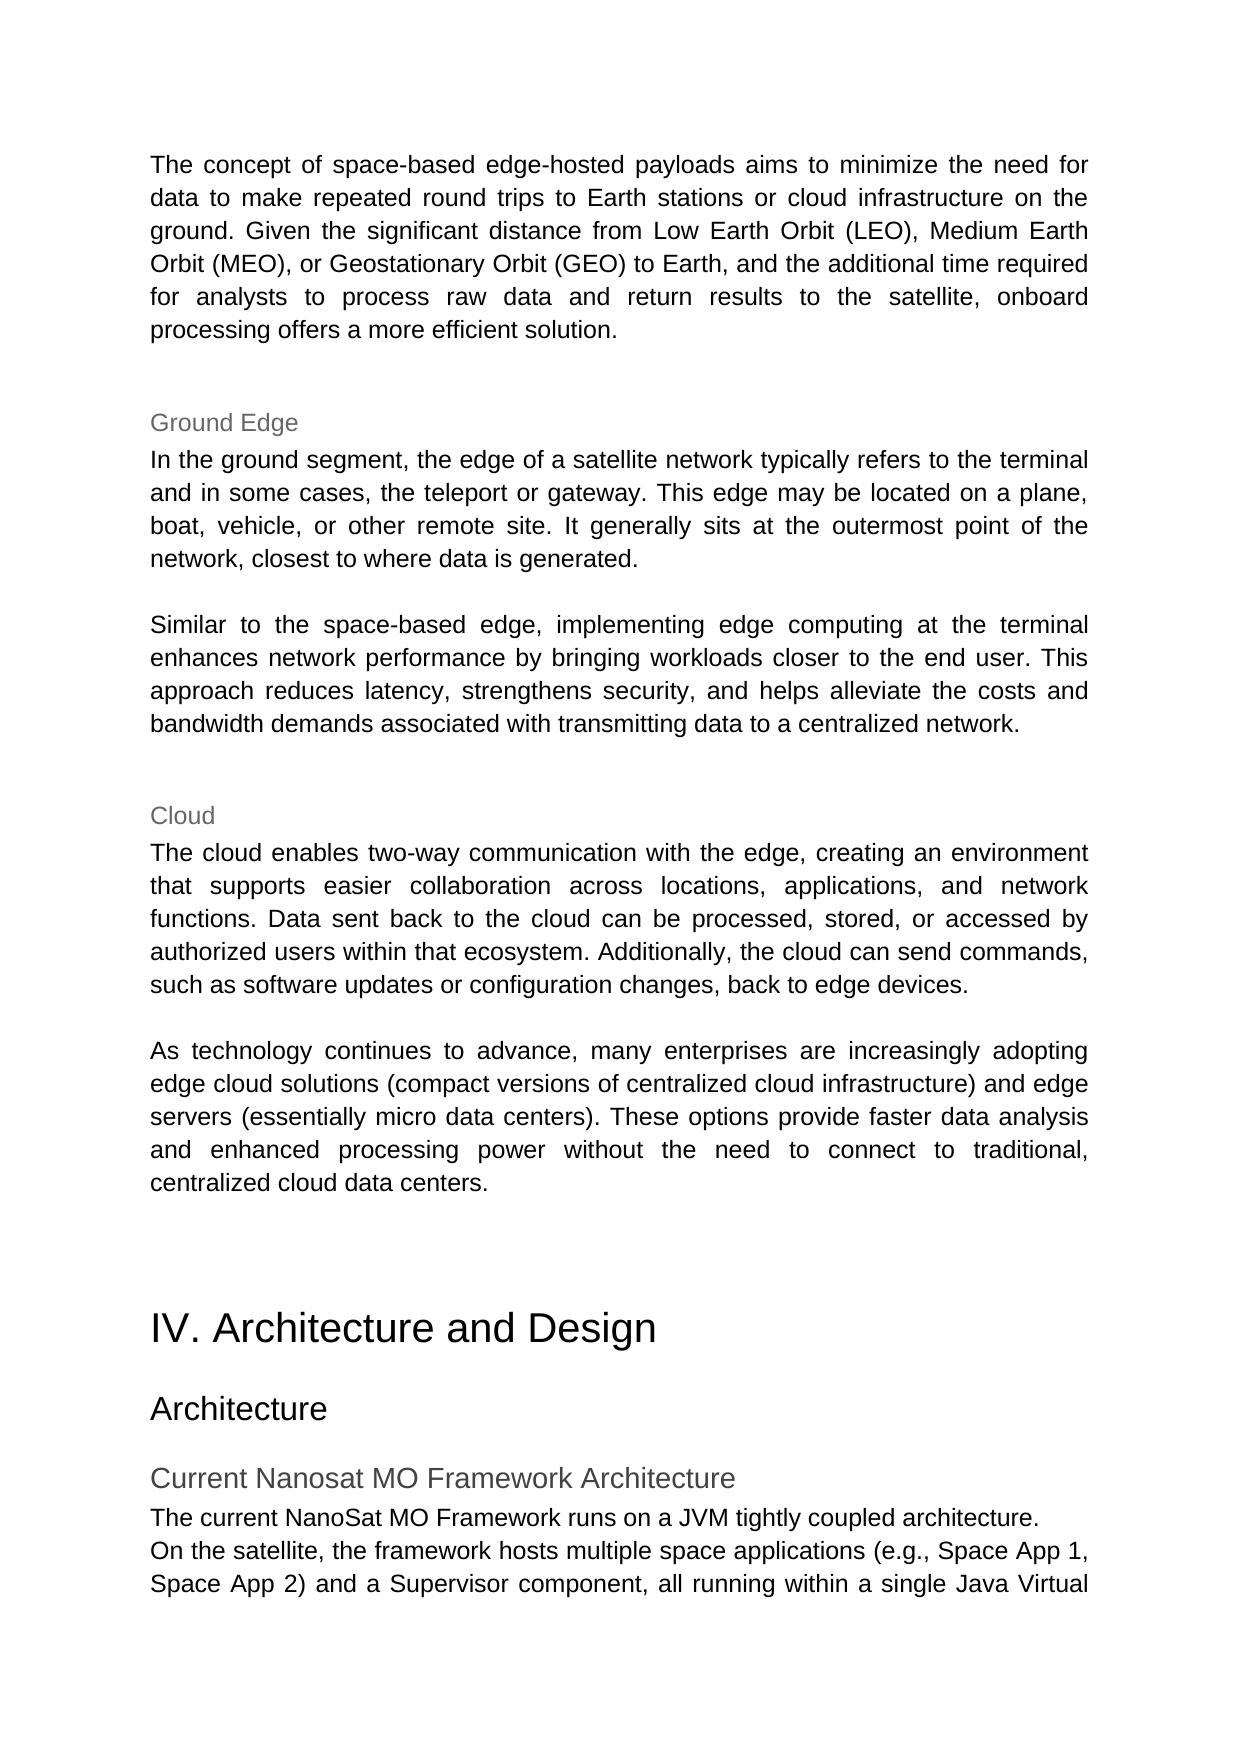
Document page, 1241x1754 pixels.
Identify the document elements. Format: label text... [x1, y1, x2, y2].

text The concept of space-based edge-hosted payloads aims to minimize the need for data to make repeated round trips to Earth stations or cloud infrastructure on the ground. Given the significant distance from Low Earth Orbit (LEO), Medium Earth Orbit (MEO), or Geostationary Orbit (GEO) to Earth, and the additional time required for analysts to process raw data and return results to the satellite, onboard processing offers a more efficient solution. [150, 150, 1090, 344]
subtitle Cloud [150, 801, 1090, 830]
text On the satellite, the framework hosts multiple space applications (e.g., Space App 1, Space App 2) and a Supervisor component, all running within a single Java Virtual [150, 1536, 1090, 1597]
subtitle Ground Edge [150, 407, 1090, 436]
subtitle Current Nanosat MO Framework Architecture [150, 1461, 1090, 1494]
subtitle Architecture [150, 1389, 1090, 1427]
text Similar to the space-based edge, implementing edge computing at the terminal enhances network performance by bringing workloads closer to the end user. This approach reduces latency, strengthens security, and helps alleviate the costs and bandwidth demands associated with transmitting data to a centralized network. [150, 610, 1090, 737]
text The cloud enables two-way communication with the edge, creating an environment that supports easier collaboration across locations, applications, and network functions. Data sent back to the cloud can be processed, stored, or accessed by authorized users within that ecosystem. Additionally, the cloud can send commands, such as software updates or configuration changes, back to edge devices. [150, 838, 1090, 999]
text In the ground segment, the edge of a satellite network typically refers to the terminal and in some cases, the teleport or gateway. This edge may be located on a plane, boat, vehicle, or other remote site. It generally sits at the outermost point of the network, closest to where data is generated. [150, 444, 1090, 572]
text As technology continues to advance, many enterprises are increasingly adopting edge cloud solutions (compact versions of centralized cloud infrastructure) and edge servers (essentially micro data centers). These options provide faster data analysis and enhanced processing power without the need to connect to traditional, centralized cloud data centers. [150, 1036, 1090, 1197]
text The current NanoSat MO Framework runs on a JVM tightly coupled architecture. [150, 1503, 1090, 1531]
subtitle IV. Architecture and Design [150, 1303, 1090, 1351]
